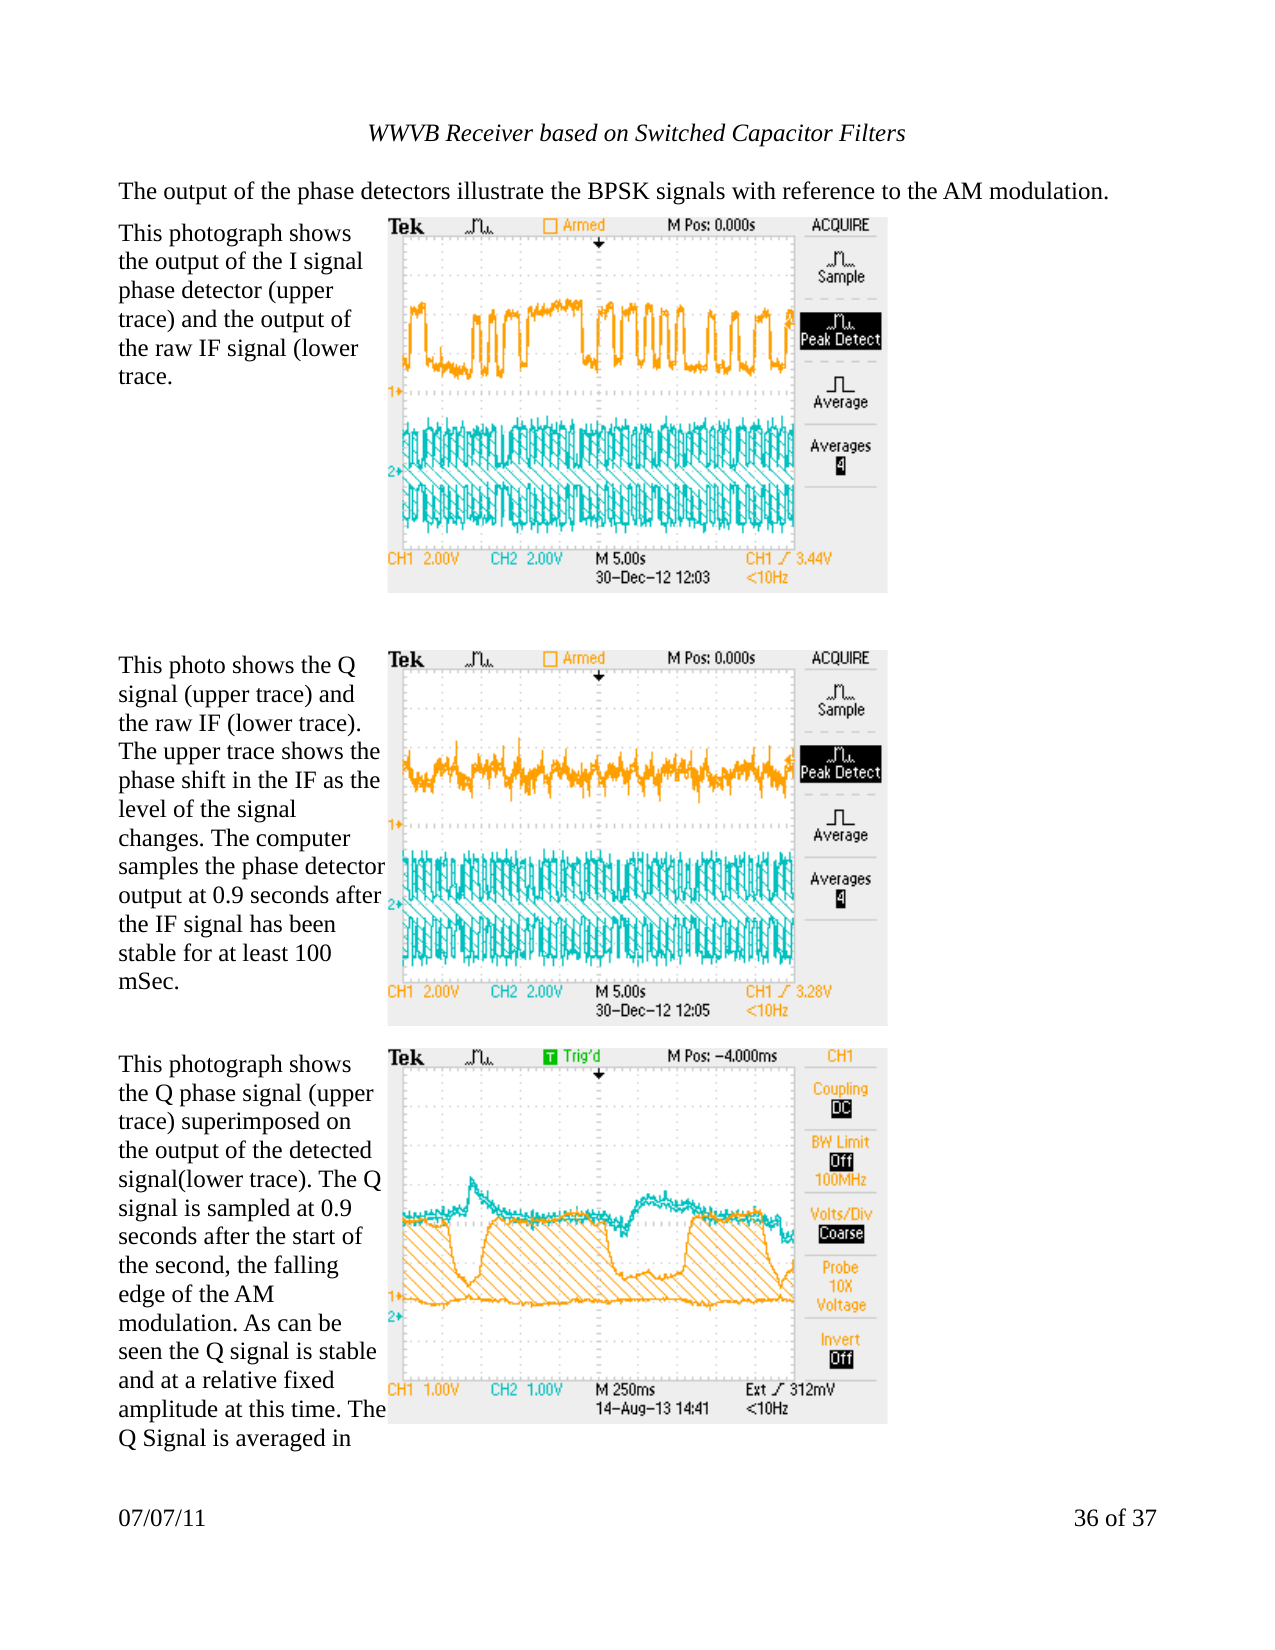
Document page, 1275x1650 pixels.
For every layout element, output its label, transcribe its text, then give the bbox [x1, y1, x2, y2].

text The output of the phase detectors illustrate the BPSK signals with reference to the AM modulation. [118, 176, 1157, 205]
picture [387, 650, 888, 1026]
text [888, 218, 1157, 390]
text This photograph shows the output of the I signal phase detector (upper trace) and the output of the raw IF signal (lower trace. [118, 218, 387, 390]
text This photo shows the Q signal (upper trace) and the raw IF (lower trace). The upper trace shows the phase shift in the IF as the level of the signal changes. The computer samples the phase detector output at 0.9 seconds after the IF signal has been stable for at least 100 mSec. [118, 650, 387, 995]
picture [387, 217, 888, 593]
text This photograph shows the Q phase signal (upper trace) superimposed on the output of the detected signal(lower trace). The Q signal is sampled at 0.9 seconds after the start of the second, the falling edge of the AM modulation. As can be seen the Q signal is stable and at a relative fixed amplitude at this time. The Q Signal is averaged in [118, 1049, 1157, 1451]
picture [387, 1048, 888, 1424]
text [888, 650, 1157, 995]
